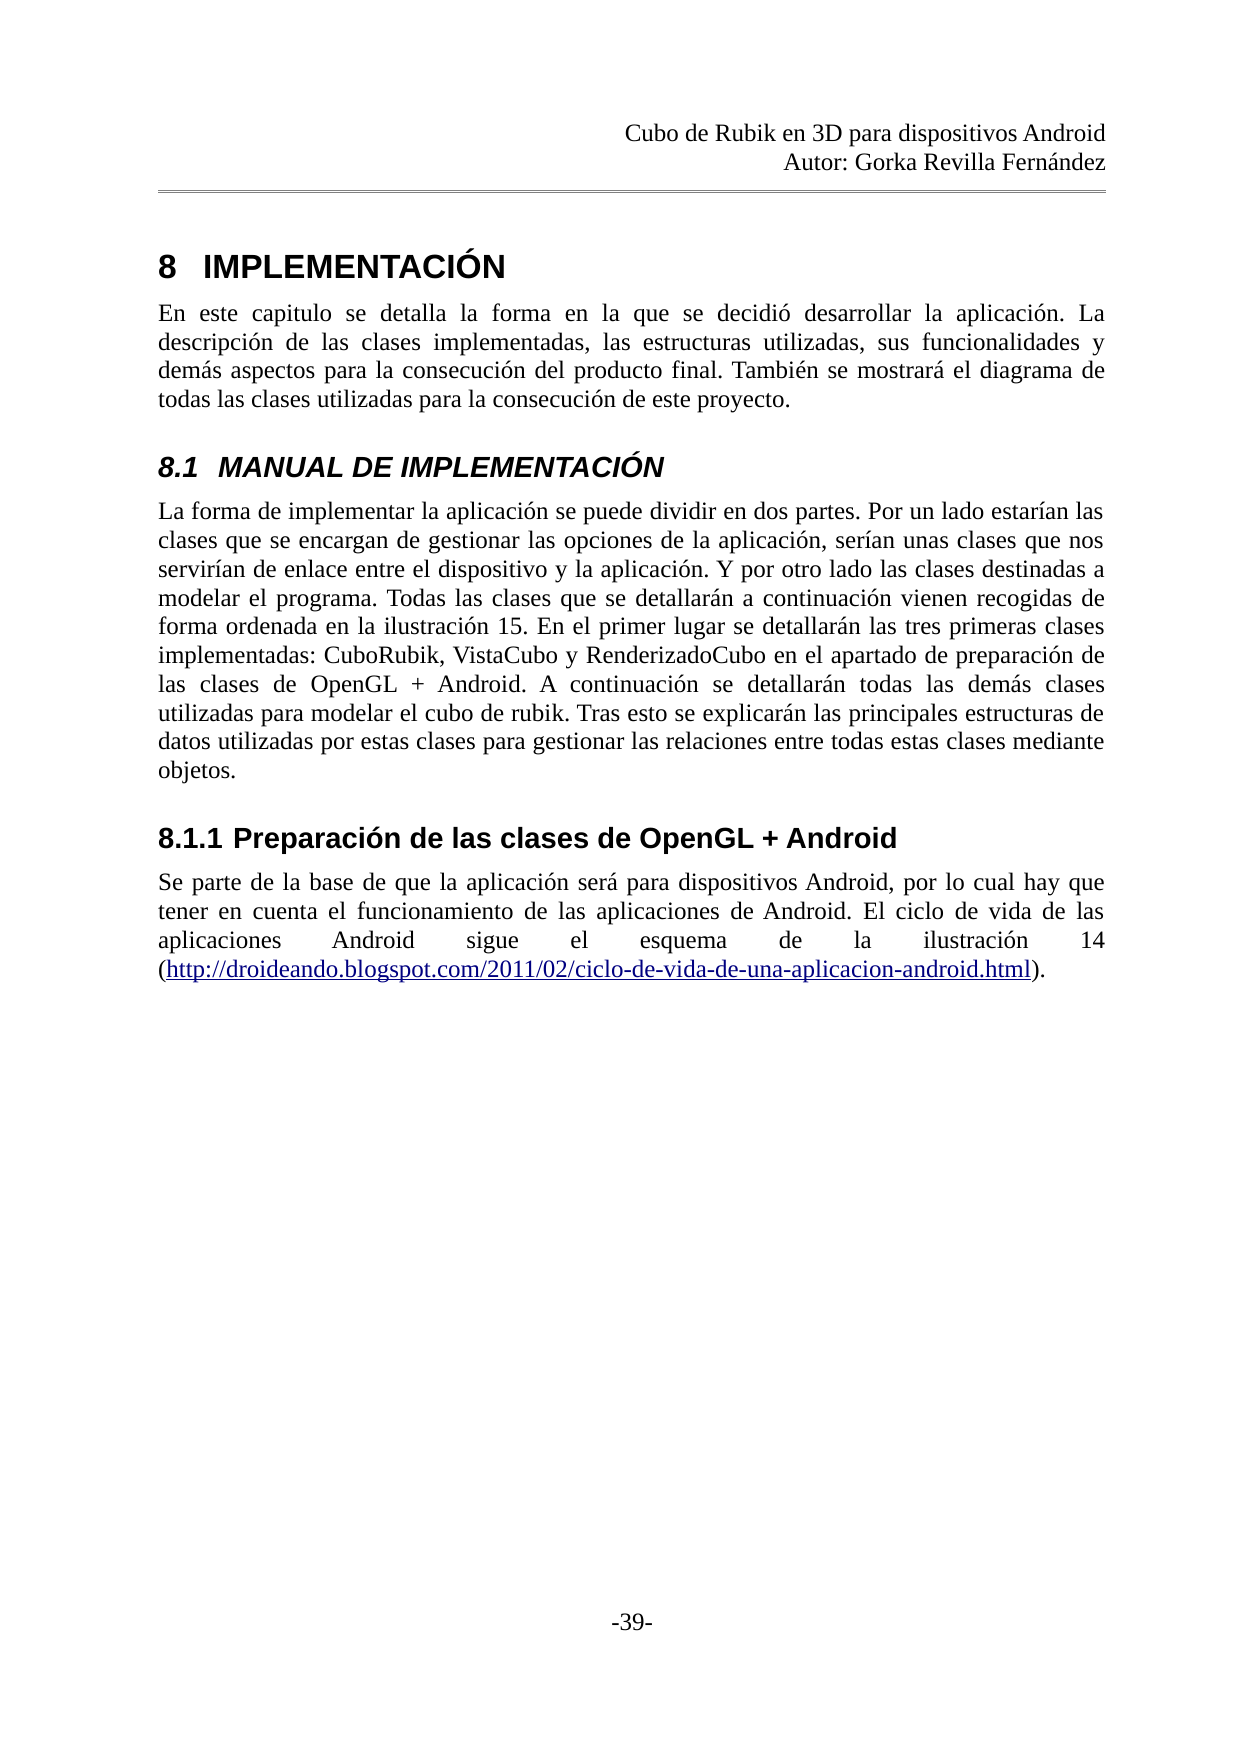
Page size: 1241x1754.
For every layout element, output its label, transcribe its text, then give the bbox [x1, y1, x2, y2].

text La forma de implementar la aplicación se puede dividir en dos partes. Por un lado estarían las clases que se encargan de gestionar las opciones de la aplicación, serían unas clases que nos servirían de enlace entre el dispositivo y la aplicación. Y por otro lado las clases destinadas a modelar el programa. Todas las clases que se detallarán a continuación vienen recogidas de forma ordenada en la ilustración 15. En el primer lugar se detallarán las tres primeras clases implementadas: CuboRubik, VistaCubo y RenderizadoCubo en el apartado de preparación de las clases de OpenGL + Android. A continuación se detallarán todas las demás clases utilizadas para modelar el cubo de rubik. Tras esto se explicarán las principales estructuras de datos utilizadas por estas clases para gestionar las relaciones entre todas estas clases mediante objetos. [158, 496, 1106, 784]
text Se parte de la base de que la aplicación será para dispositivos Android, por lo cual hay que tener en cuenta el funcionamiento de las aplicaciones de Android. El ciclo de vida de las aplicaciones Android sigue el esquema de la ilustración 14 (http://droideando.blogspot.com/2011/02/ciclo-de-vida-de-una-aplicacion-android.html). [158, 867, 1106, 982]
subtitle IMPLEMENTACIÓN [158, 247, 1106, 285]
text En este capitulo se detalla la forma en la que se decidió desarrollar la aplicación. La descripción de las clases implementadas, las estructuras utilizadas, sus funcionalidades y demás aspectos para la consecución del producto final. También se mostrará el diagrama de todas las clases utilizadas para la consecución de este proyecto. [158, 298, 1106, 413]
subtitle Preparación de las clases de OpenGL + Android [158, 821, 1106, 855]
subtitle MANUAL DE IMPLEMENTACIÓN [158, 450, 1106, 484]
